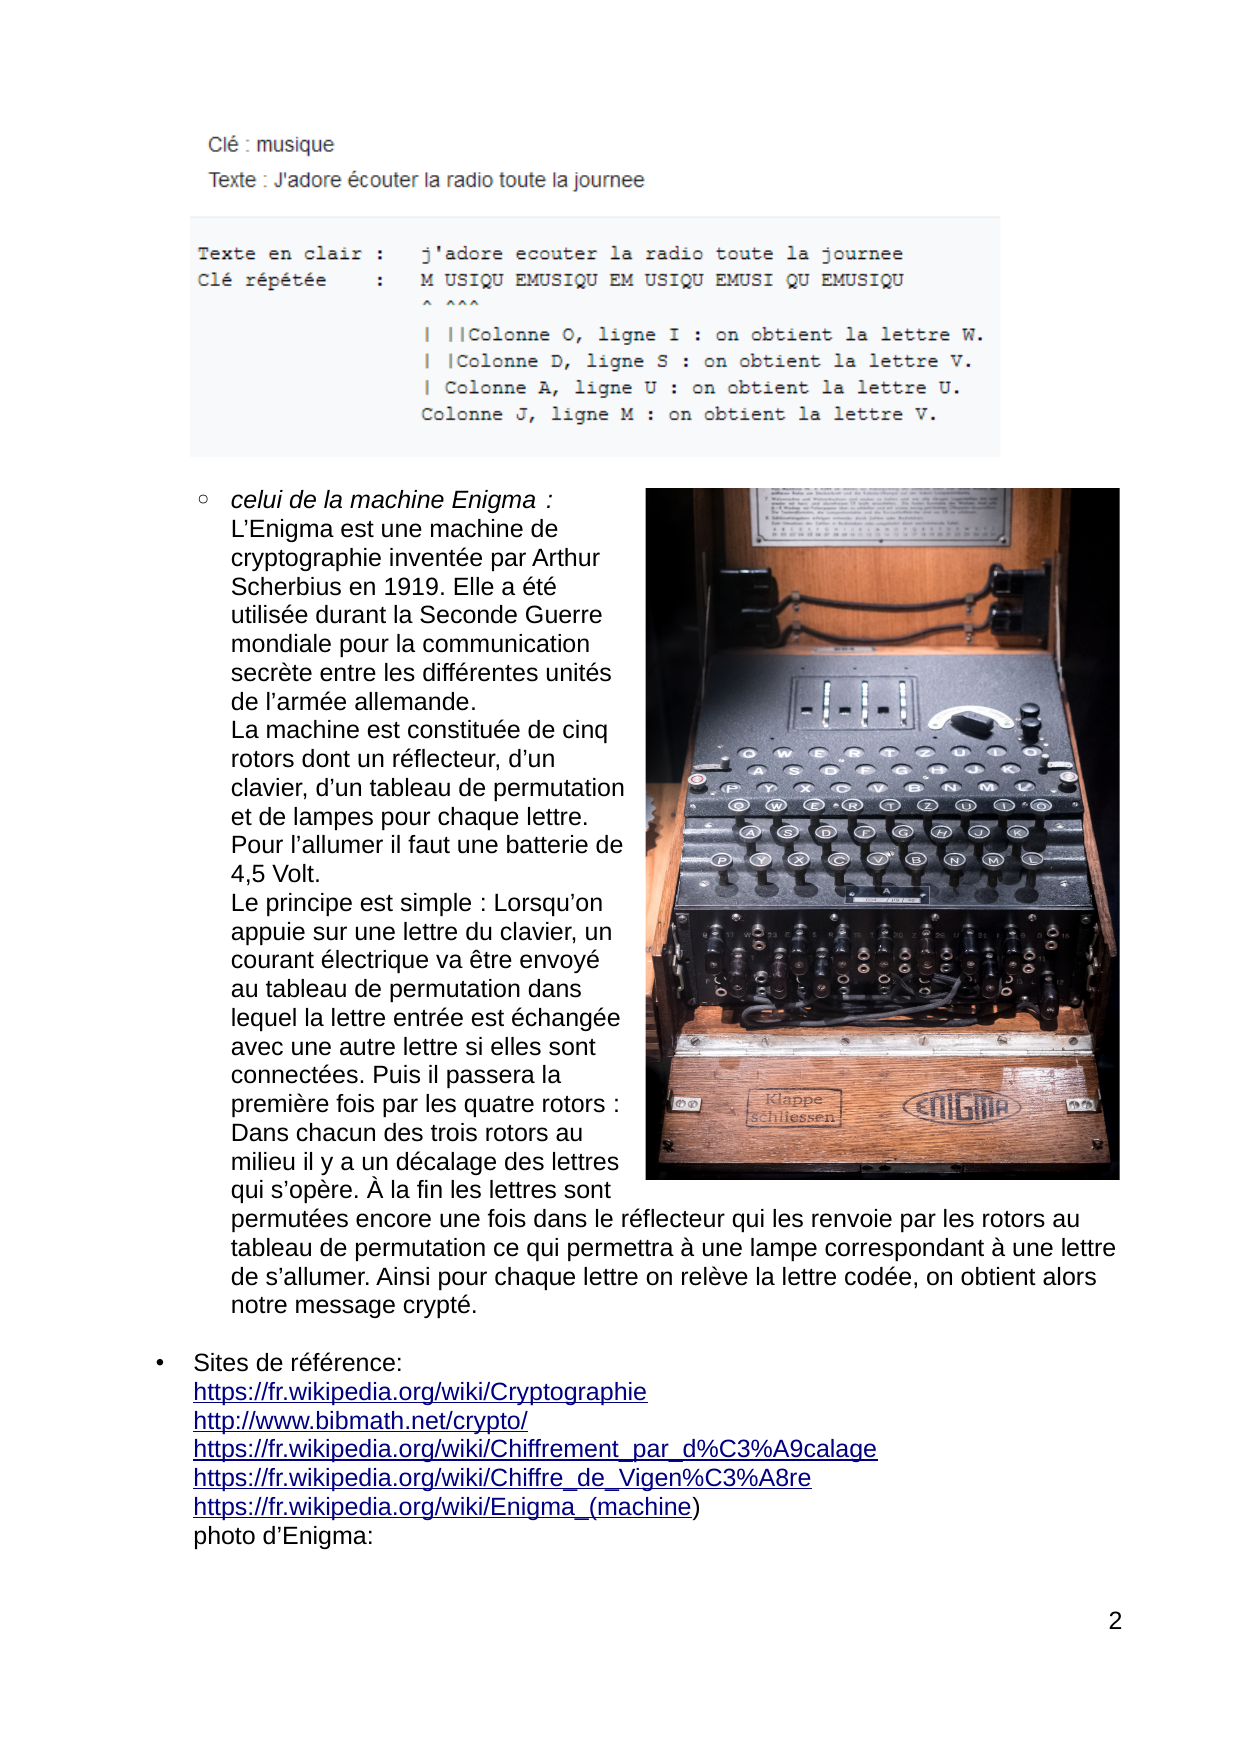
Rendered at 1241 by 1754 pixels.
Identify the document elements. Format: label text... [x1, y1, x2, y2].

list Sites de référence: [156, 1348, 1122, 1377]
list https://fr.wikipedia.org/wiki/Cryptographie http://www.bibmath.net/crypto/ https://fr.wikipedia.org/wiki/Chiffrement_par_d%C3%A9calage https://fr.wikipedia.org/wiki/Chiffre_de_Vigen%C3%A8re https://fr.wikipedia.org/wiki/Enigma_(machine) photo d’Enigma: [156, 1377, 1122, 1549]
list La machine est constituée de cinq rotors dont un réflecteur, d’un clavier, d’un tableau de permutation et de lampes pour chaque lettre. Pour l’allumer il faut une batterie de 4,5 Volt. Le principe est simple : Lorsqu’on appuie sur une lettre du clavier, un courant électrique va être envoyé au tableau de permutation dans lequel la lettre entrée est échangée avec une autre lettre si elles sont connectées. Puis il passera la première fois par les quatre rotors : Dans chacun des trois rotors au milieu il y a un décalage des lettres qui s’opère. À la fin les lettres sont permutées encore une fois dans le réflecteur qui les renvoie par les rotors au tableau de permutation ce qui permettra à une lampe correspondant à une lettre de s’allumer. Ainsi pour chaque lettre on relève la lettre codée, on obtient alors notre message crypté. [193, 716, 1122, 1319]
list celui de la machine Enigma : L’Enigma est une machine de cryptographie inventée par Arthur Scherbius en 1919. Elle a été utilisée durant la Seconde Guerre mondiale pour la communication secrète entre les différentes unités de l’armée allemande. [193, 485, 1122, 716]
picture [645, 488, 1120, 1180]
picture [189, 118, 1001, 457]
